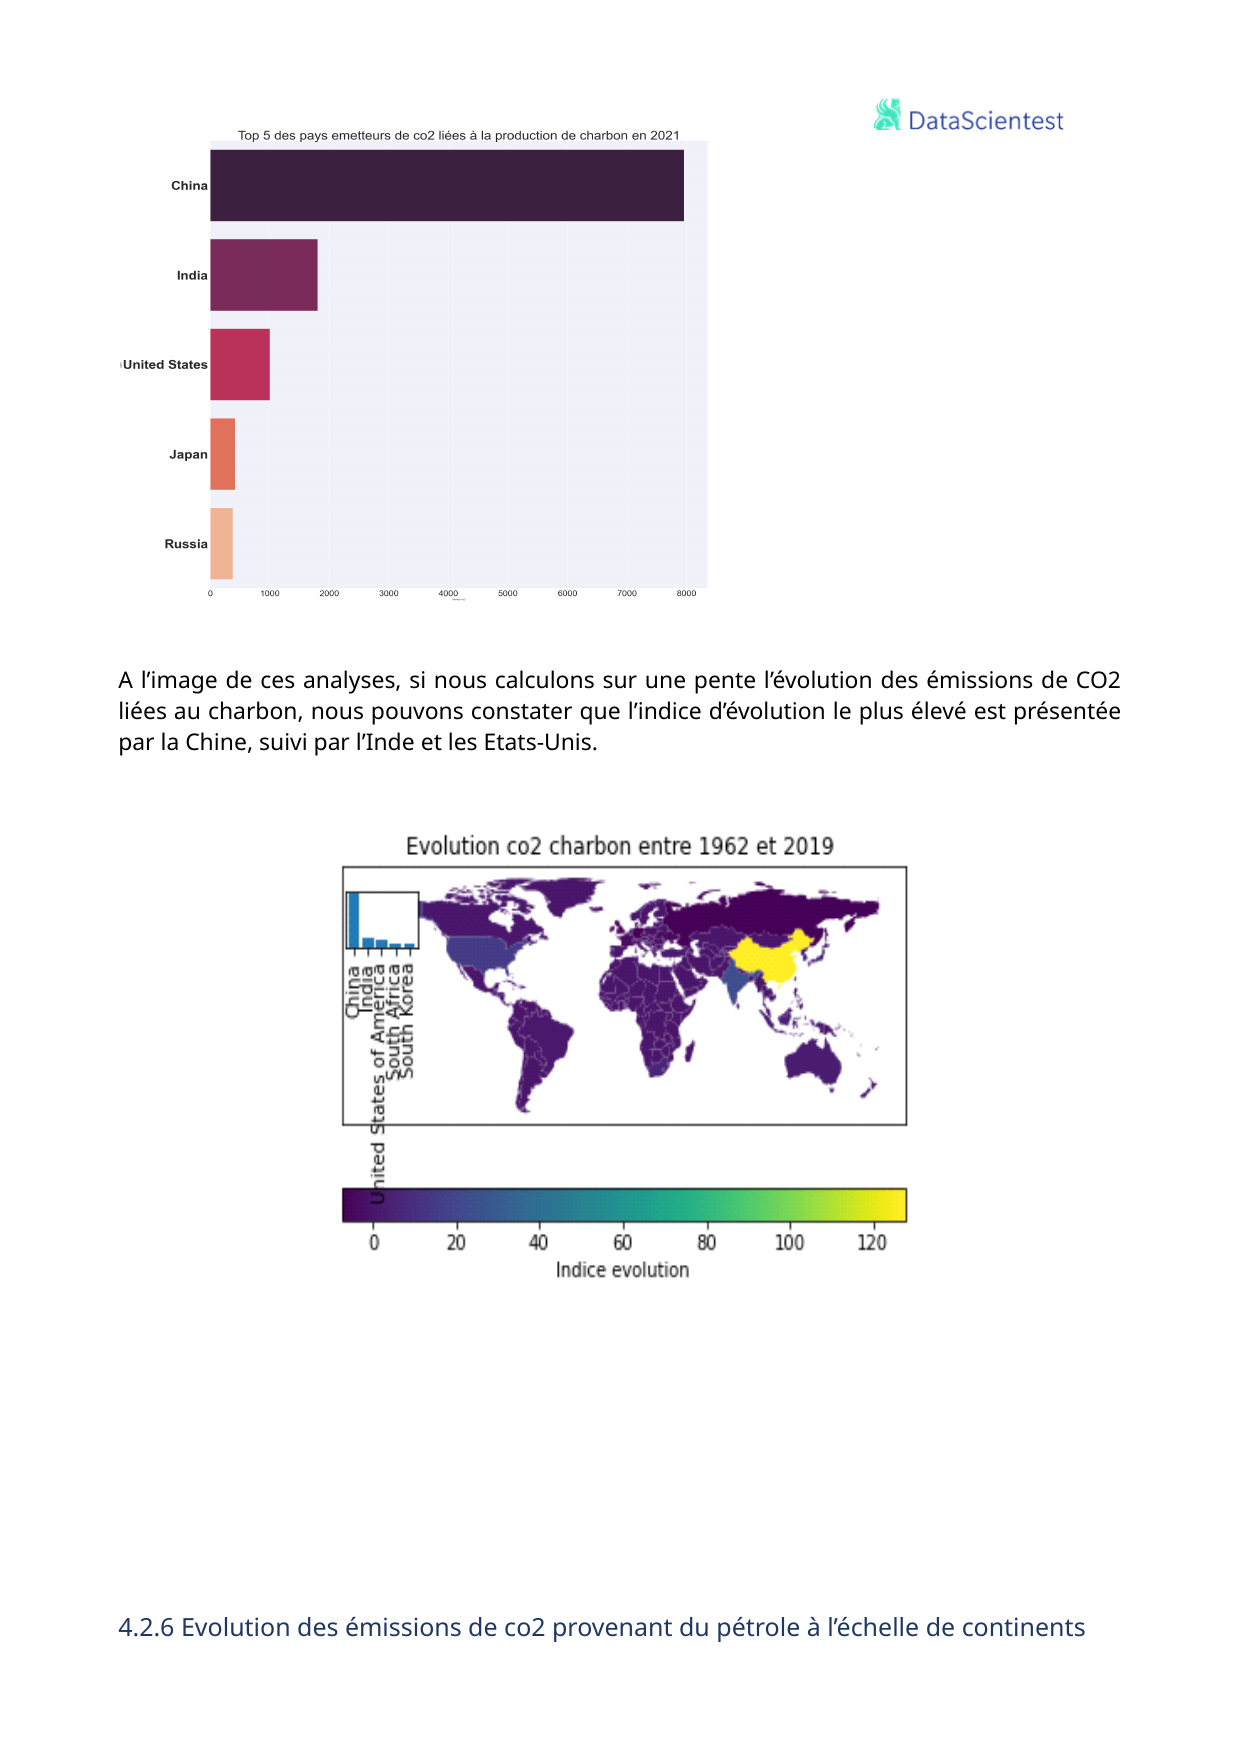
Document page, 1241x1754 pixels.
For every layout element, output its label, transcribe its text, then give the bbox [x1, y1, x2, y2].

text A l’image de ces analyses, si nous calculons sur une pente l’évolution des émissions de CO2 liées au charbon, nous pouvons constater que l’indice d’évolution le plus élevé est présentée par la Chine, suivi par l’Inde et les Etats-Unis. [118, 664, 1122, 758]
subtitle 4.2.6 Evolution des émissions de co2 provenant du pétrole à l’échelle de continents [118, 1609, 1122, 1643]
